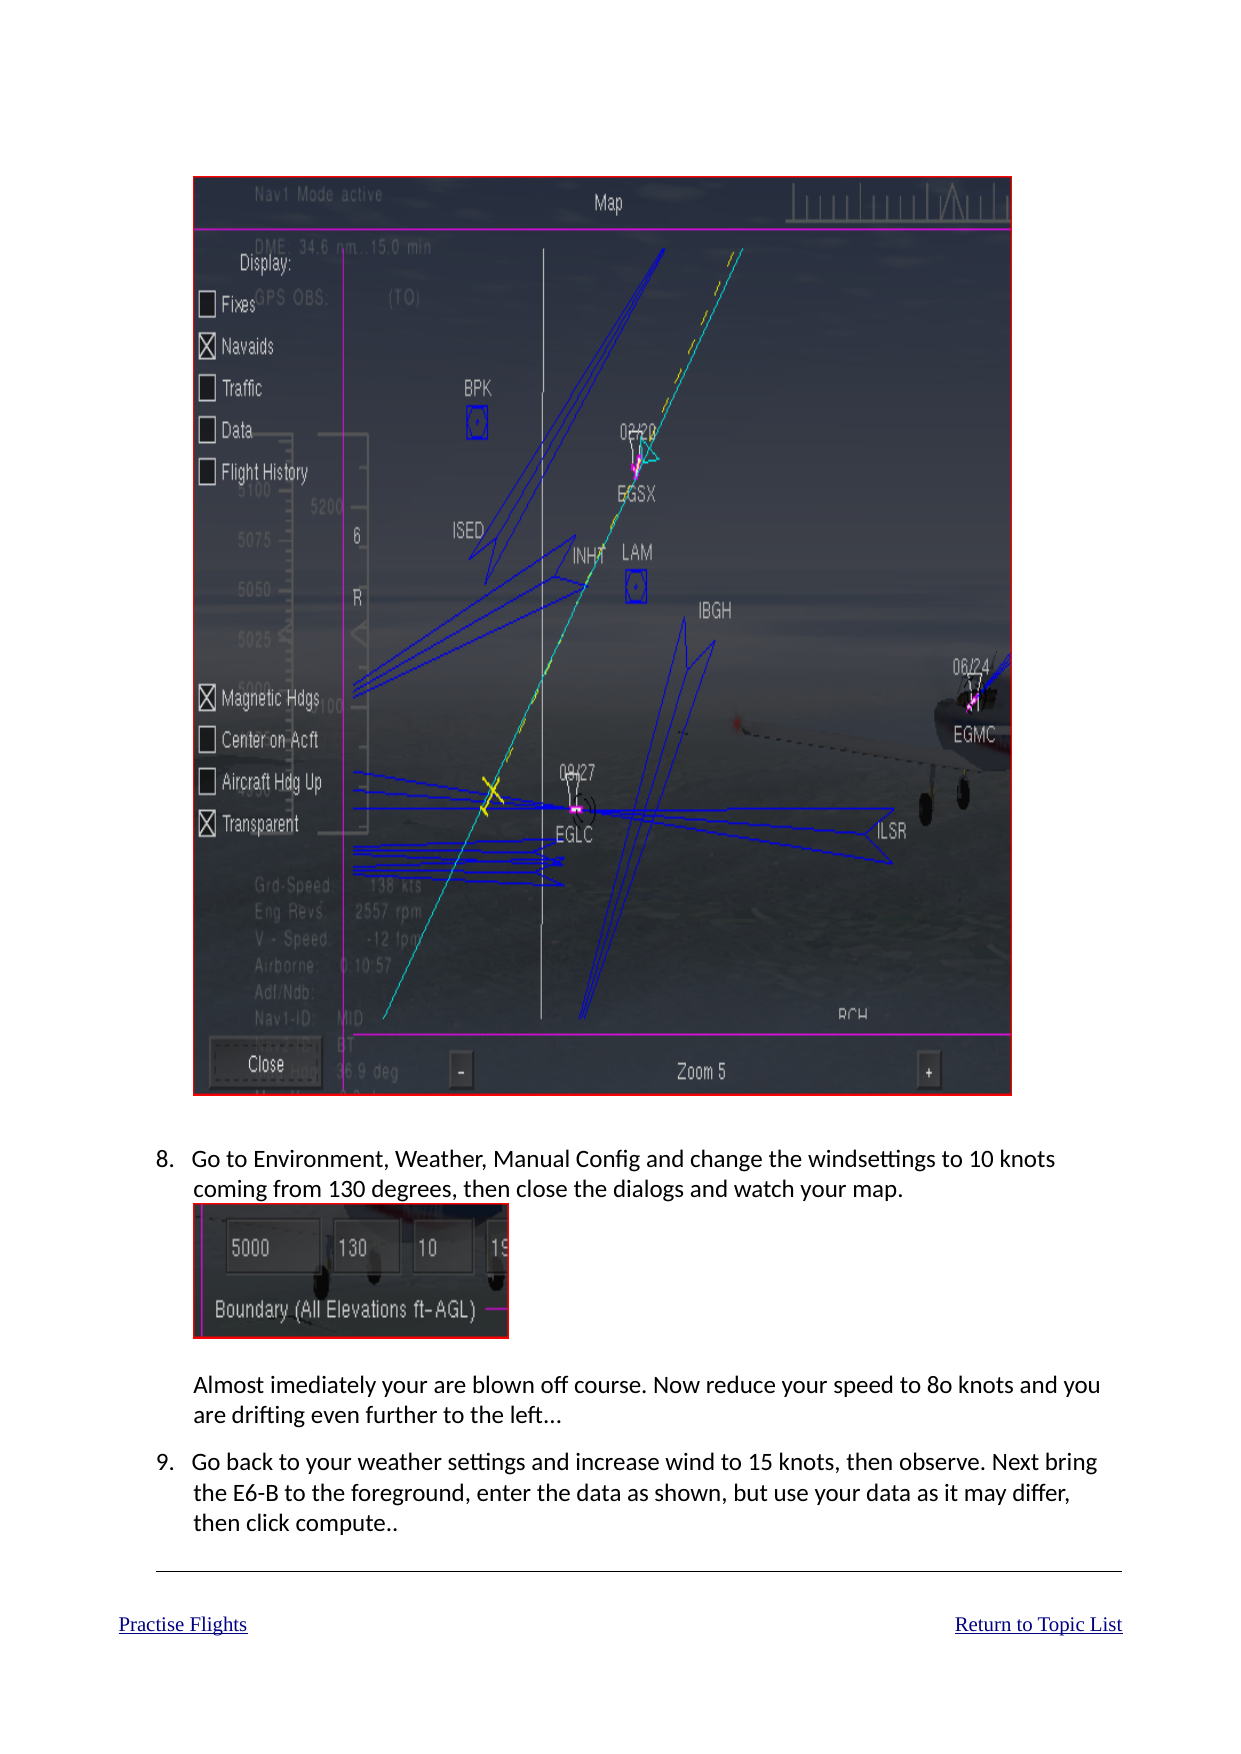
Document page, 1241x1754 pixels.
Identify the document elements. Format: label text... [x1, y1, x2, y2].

picture [193, 1203, 509, 1339]
picture [193, 176, 1012, 1096]
list Go to Environment, Weather, Manual Config and change the windsettings to 10 knots coming from 130 degrees, then close the dialogs and watch your map. Almost imediately your are blown off course. Now reduce your speed to 8o knots and you are drifting even further to the left... [156, 1143, 1122, 1430]
list [156, 176, 1122, 1126]
list Go back to your weather settings and increase wind to 15 knots, then observe. Next bring the E6-B to the foreground, enter the data as shown, but use your data as it may differ, then click compute.. [156, 1447, 1122, 1571]
